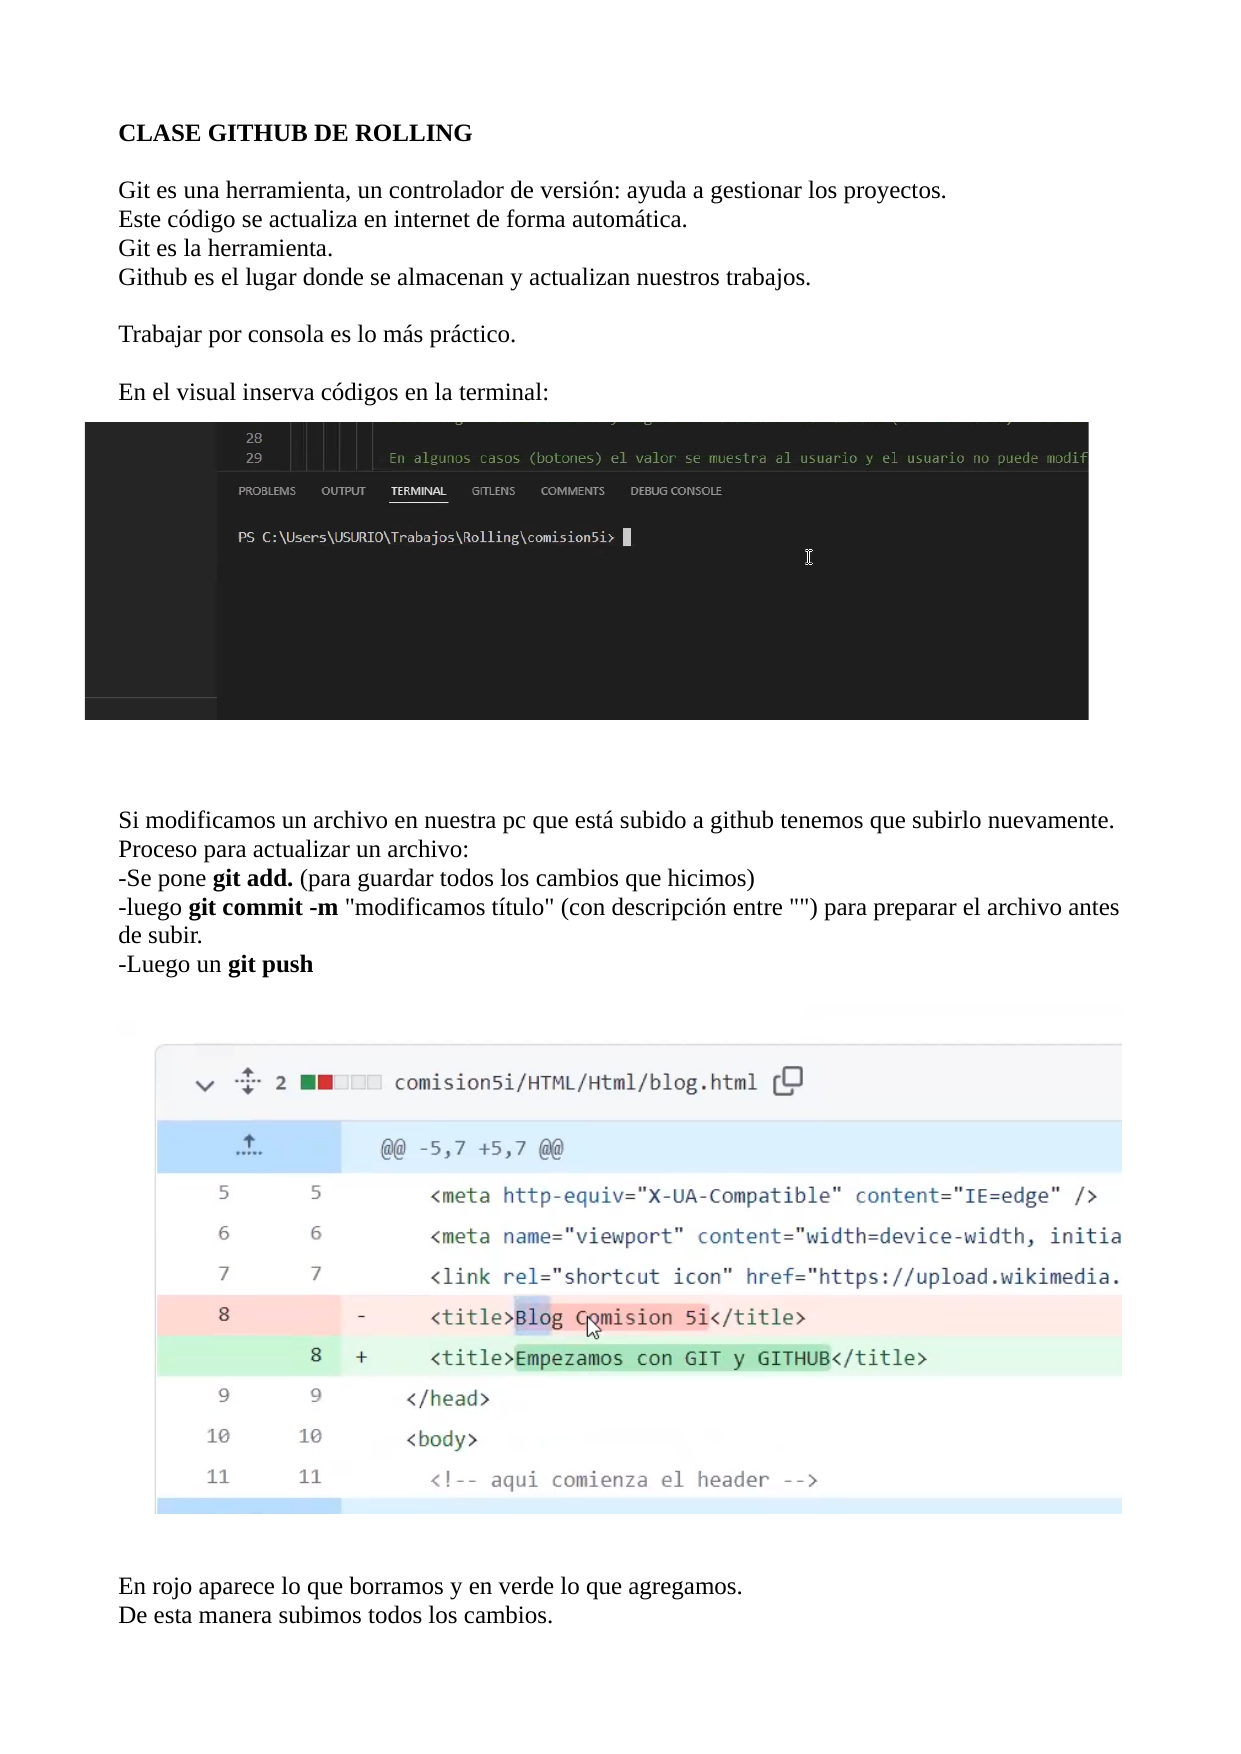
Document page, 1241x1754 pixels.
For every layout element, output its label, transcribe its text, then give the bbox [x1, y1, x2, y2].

text -Se pone git add. (para guardar todos los cambios que hicimos) [118, 863, 1122, 892]
text Git es una herramienta, un controlador de versión: ayuda a gestionar los proyectos. [118, 176, 1122, 204]
text Si modificamos un archivo en nuestra pc que está subido a github tenemos que subirlo nuevamente. [118, 806, 1122, 834]
text Github es el lugar donde se almacenan y actualizan nuestros trabajos. [118, 262, 1122, 291]
text -Luego un git push [118, 949, 1122, 978]
text De esta manera subimos todos los cambios. [118, 1600, 1122, 1629]
text Proceso para actualizar un archivo: [118, 834, 1122, 863]
text Trabajar por consola es lo más práctico. [118, 319, 1122, 348]
text -luego git commit -m "modificamos título" (con descripción entre "") para preparar el archivo antes de subir. [118, 892, 1122, 949]
picture [118, 1006, 1122, 1514]
text En el visual inserva códigos en la terminal: [118, 377, 1122, 406]
picture [84, 422, 1089, 720]
text Git es la herramienta. [118, 233, 1122, 262]
text CLASE GITHUB DE ROLLING [118, 118, 1122, 147]
text En rojo aparece lo que borramos y en verde lo que agregamos. [118, 1571, 1122, 1600]
text Este código se actualiza en internet de forma automática. [118, 204, 1122, 233]
